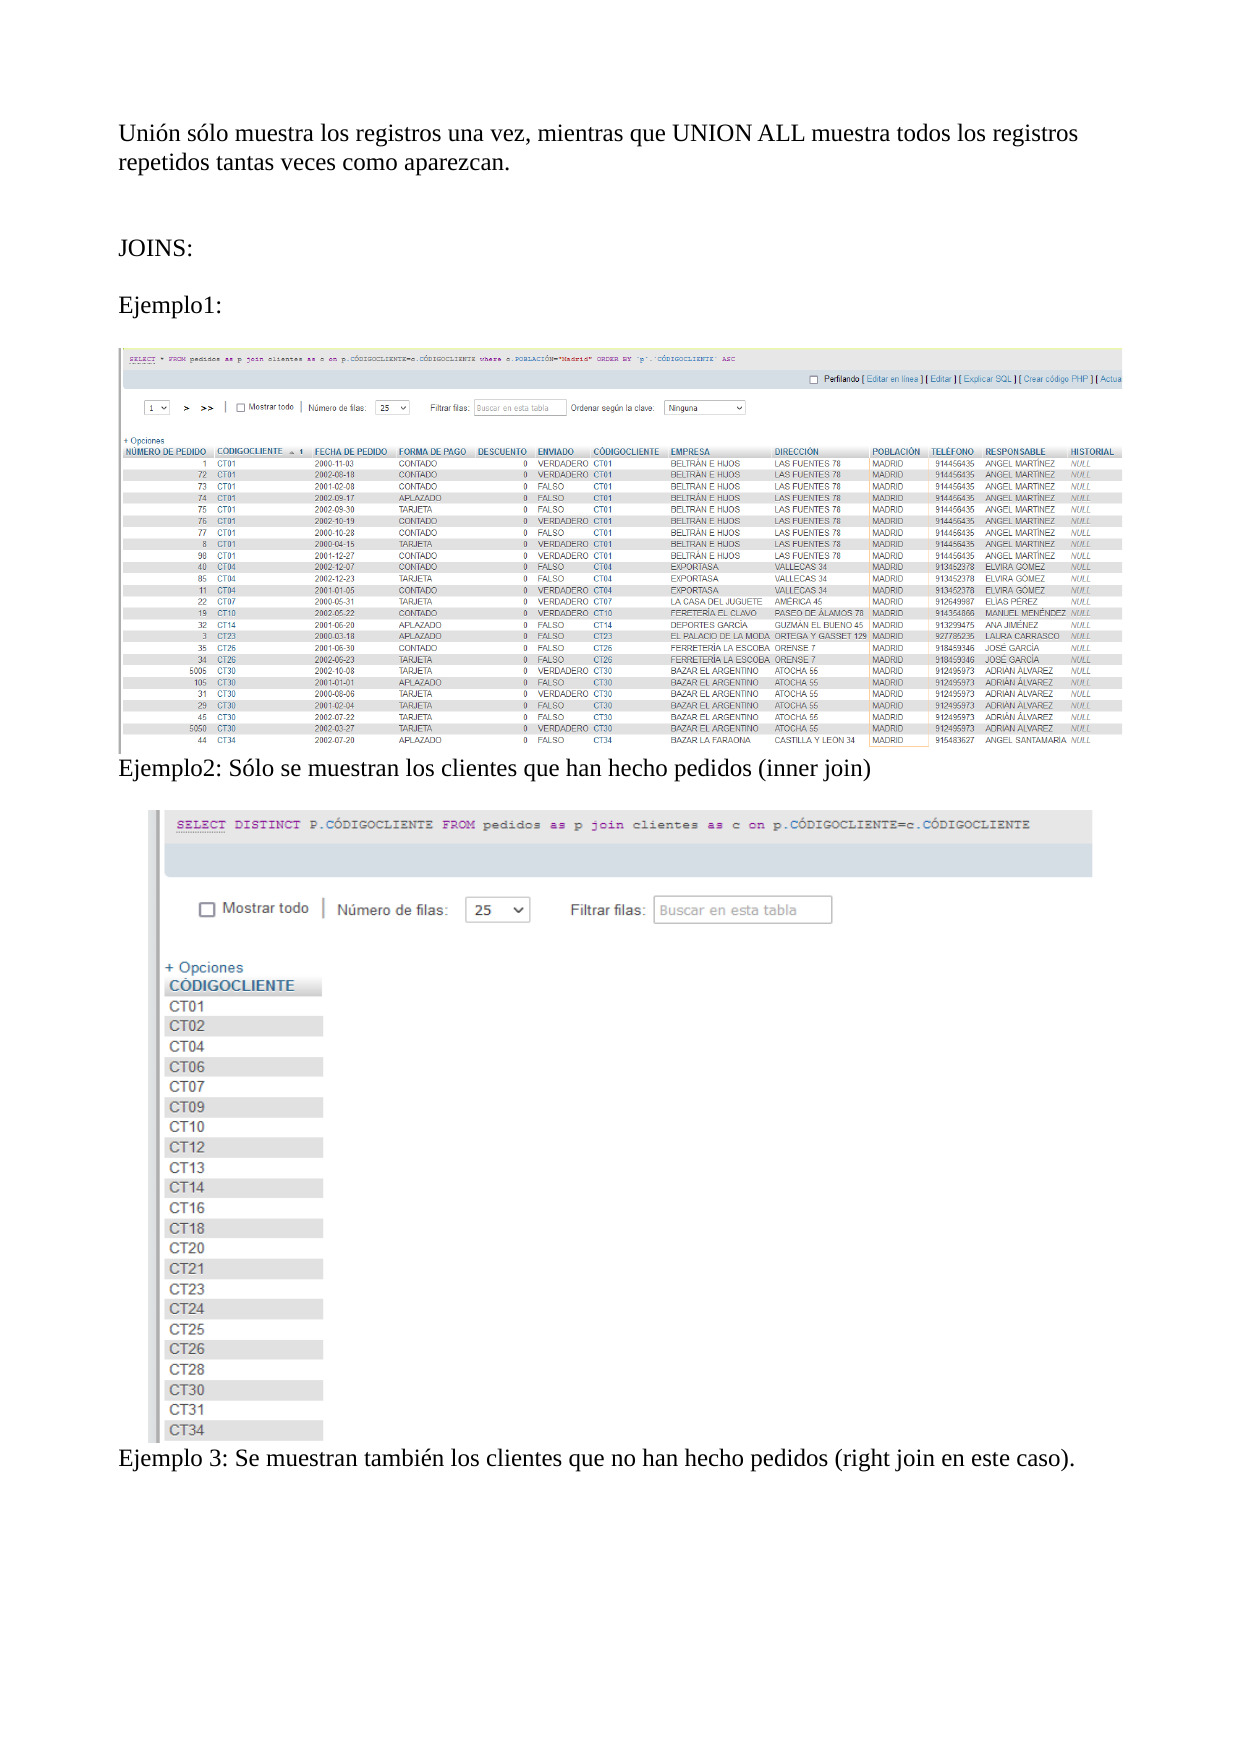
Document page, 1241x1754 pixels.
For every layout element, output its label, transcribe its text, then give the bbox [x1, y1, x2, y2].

text Ejemplo 3: Se muestran también los clientes que no han hecho pedidos (right join en este caso). [118, 1144, 1122, 1472]
picture [148, 810, 1093, 1443]
text Ejemplo2: Sólo se muestran los clientes que han hecho pedidos (inner join) [118, 754, 1122, 782]
text Ejemplo1: [118, 291, 1122, 319]
text Unión sólo muestra los registros una vez, mientras que UNION ALL muestra todos los registros repetidos tantas veces como aparezcan. [118, 118, 1122, 176]
text JOINS: [118, 233, 1122, 262]
picture [118, 348, 1123, 754]
